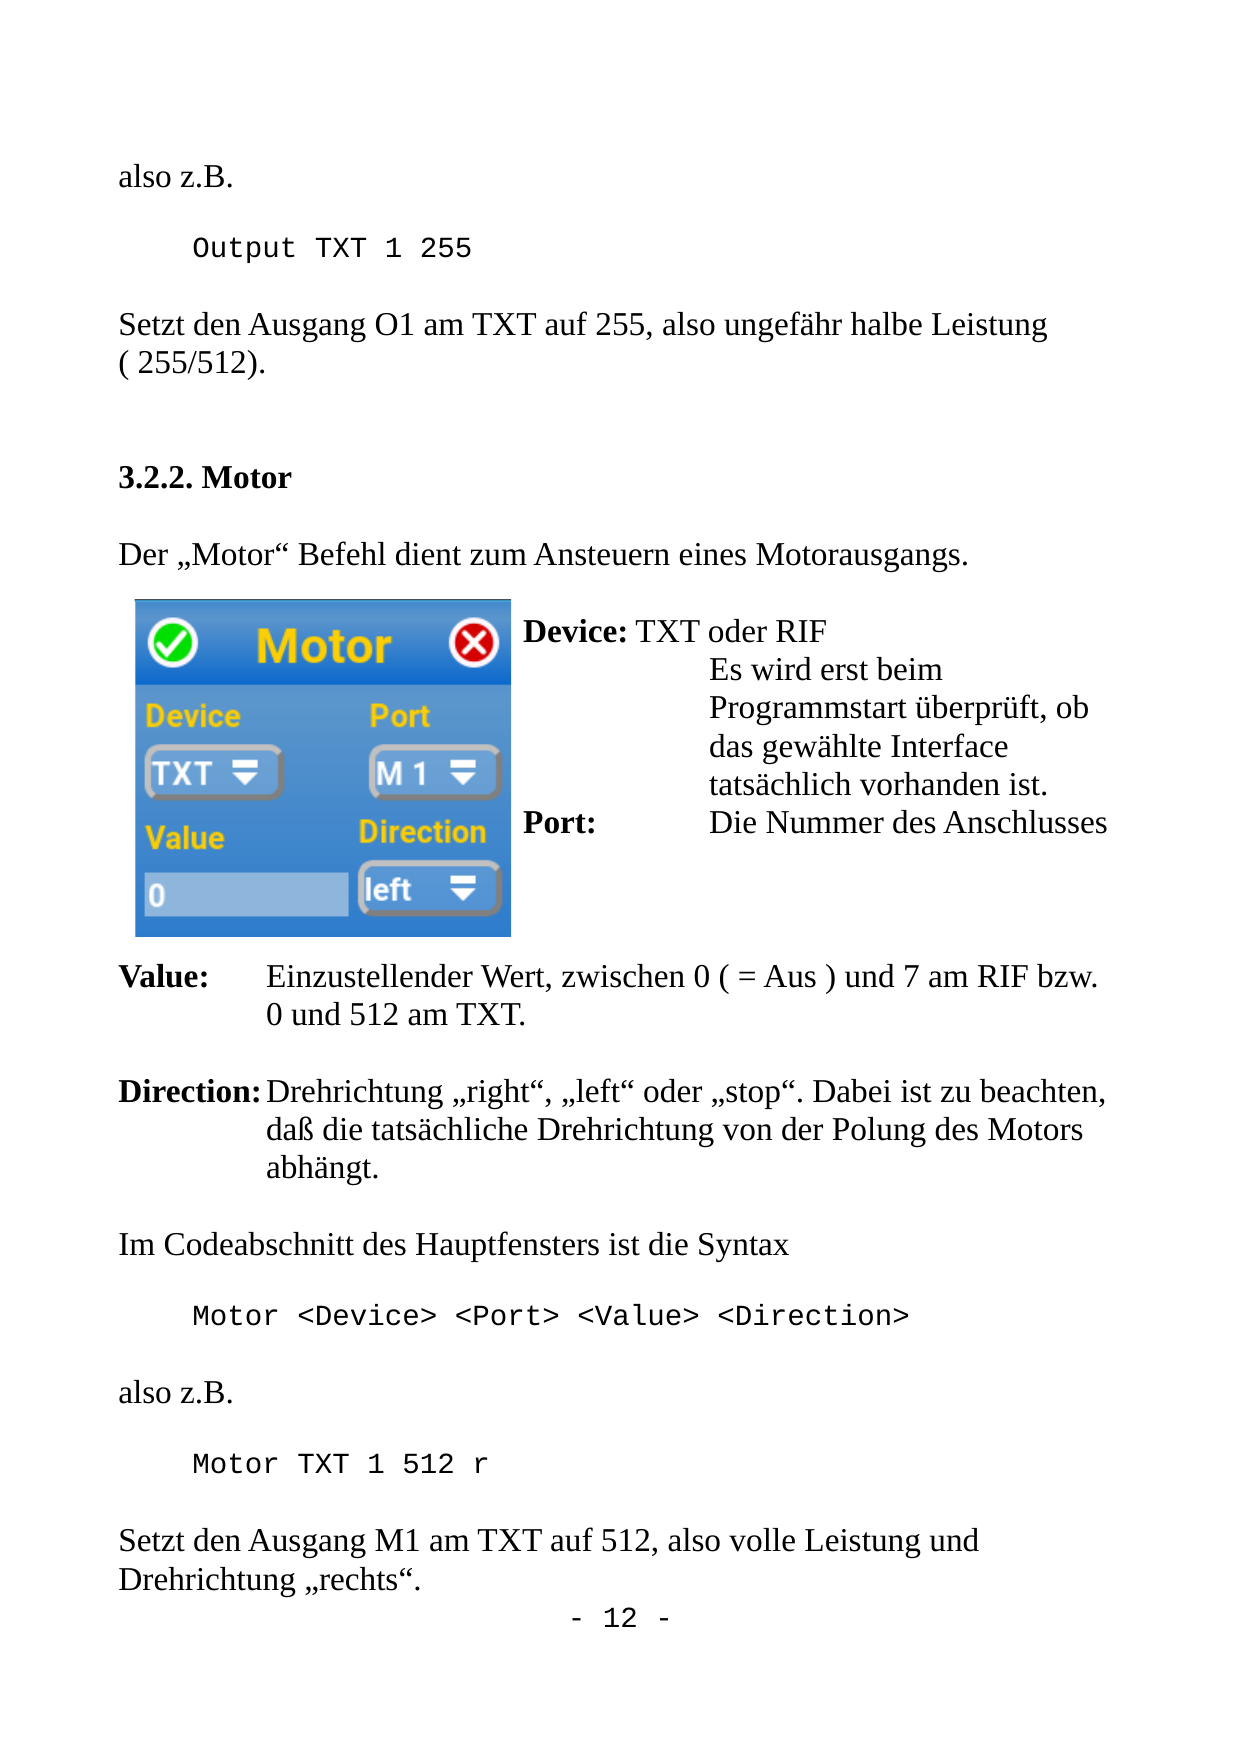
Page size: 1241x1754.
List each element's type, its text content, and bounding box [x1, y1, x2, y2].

text Setzt den Ausgang M1 am TXT auf 512, also volle Leistung und Drehrichtung „rechts“. [118, 1521, 1122, 1597]
text Port: Die Nummer des Anschlusses [512, 803, 1122, 841]
text Es wird erst beim Programmstart überprüft, ob das gewählte Interface tatsächlich vorhanden ist. [512, 649, 1122, 803]
text daß die tatsächliche Drehrichtung von der Polung des Motors [118, 1109, 1122, 1148]
text Output TXT 1 255 [118, 233, 1122, 266]
text Value: Einzustellender Wert, zwischen 0 ( = Aus ) und 7 am RIF bzw. 0 und 512 am TXT. [118, 956, 1122, 1033]
text [118, 649, 134, 803]
text Device: TXT oder RIF [512, 611, 1122, 649]
text Der „Motor“ Befehl dient zum Ansteuern eines Motorausgangs. [118, 534, 1122, 573]
text Motor TXT 1 512 r [118, 1449, 1122, 1482]
picture [134, 599, 512, 937]
text Im Codeabschnitt des Hauptfensters ist die Syntax [118, 1224, 1122, 1263]
text abhängt. [118, 1148, 1122, 1186]
text also z.B. [118, 1372, 1122, 1411]
text 3.2.2. Motor [118, 458, 1122, 496]
text also z.B. [118, 156, 1122, 195]
text Motor <Device> <Port> <Value> <Direction> [118, 1301, 1122, 1334]
text [118, 611, 134, 649]
text Setzt den Ausgang O1 am TXT auf 255, also ungefähr halbe Leistung ( 255/512). [118, 304, 1122, 381]
text Direction: Drehrichtung „right“, „left“ oder „stop“. Dabei ist zu beachten, [118, 1071, 1122, 1109]
